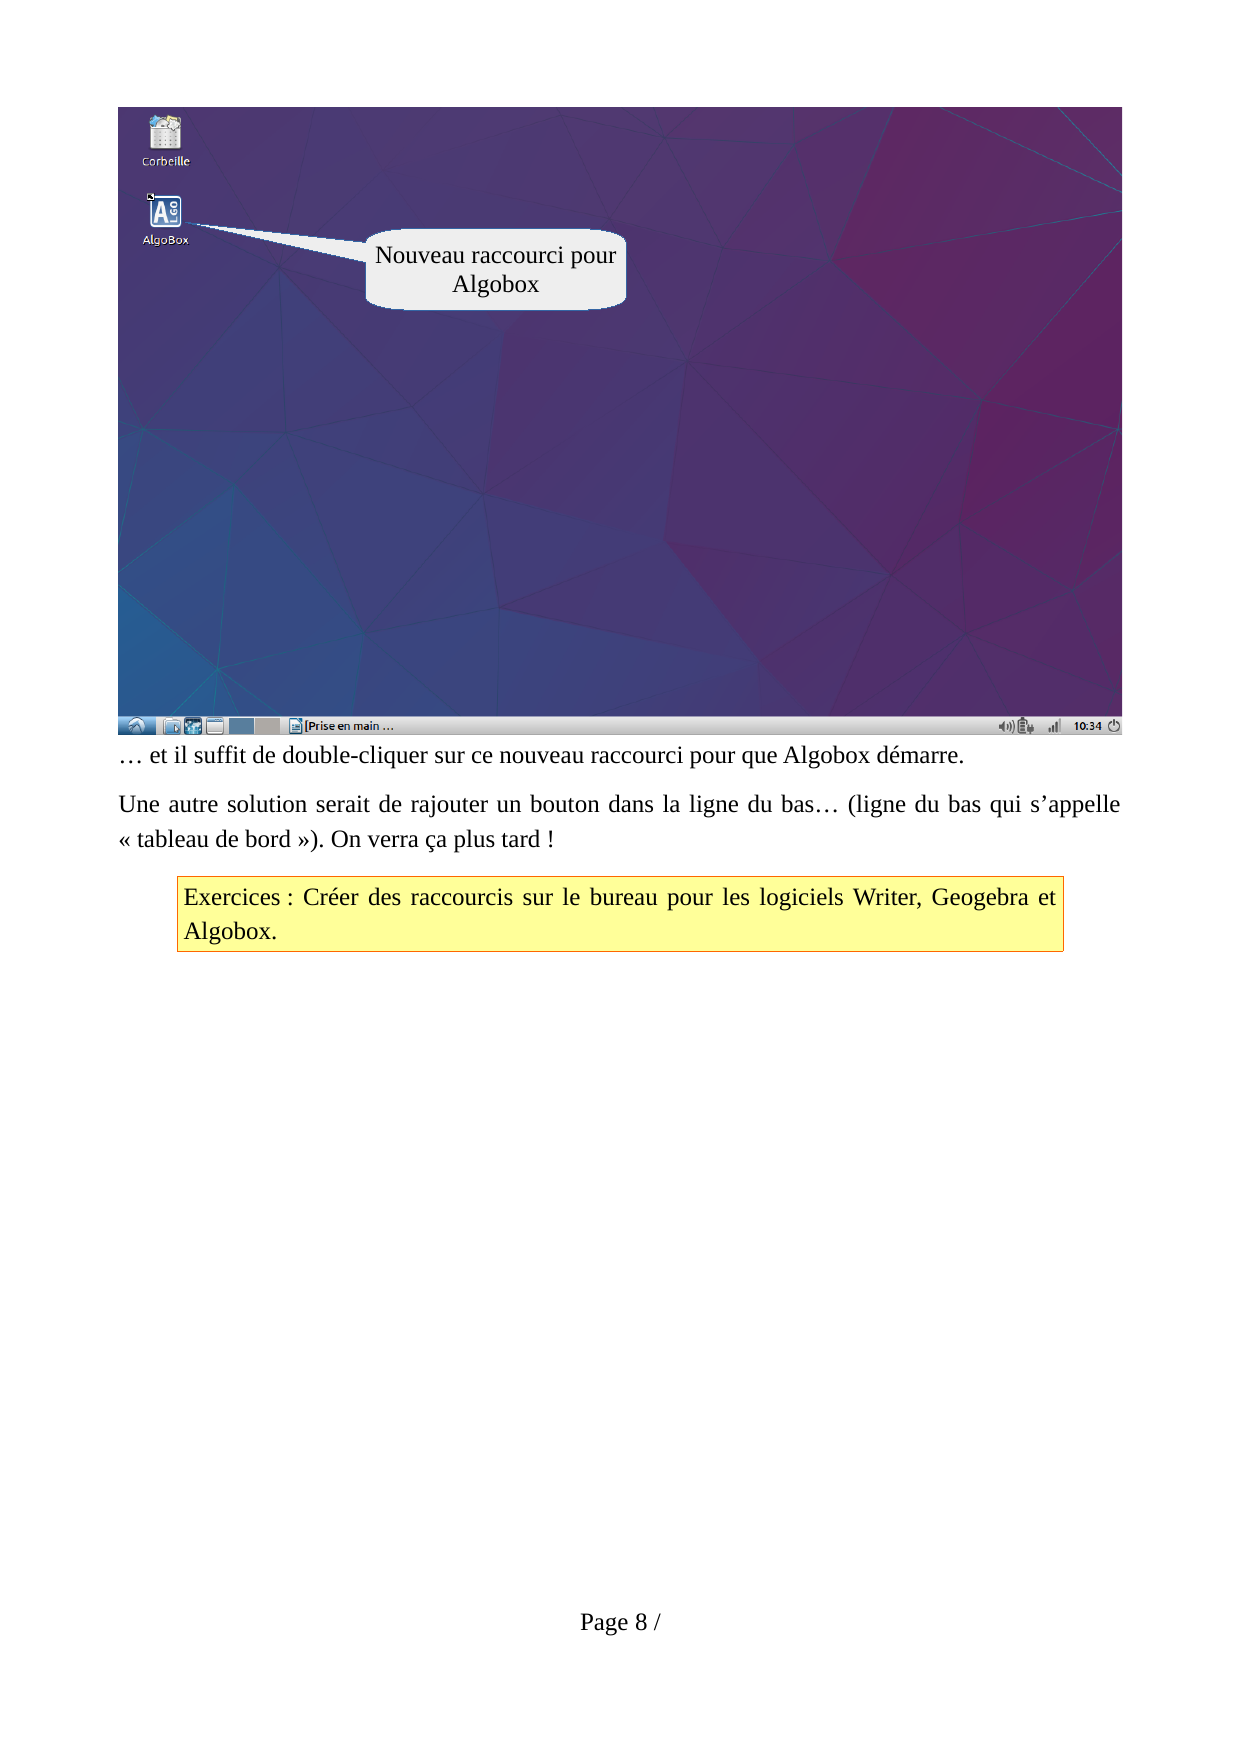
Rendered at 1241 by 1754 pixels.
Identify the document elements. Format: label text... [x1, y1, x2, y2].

picture [118, 107, 1123, 735]
text … et il suffit de double-cliquer sur ce nouveau raccourci pour que Algobox démarre. [118, 735, 1122, 769]
text Une autre solution serait de rajouter un bouton dans la ligne du bas… (ligne du bas qui s’appelle « tableau de bord »). On verra ça plus tard ! [118, 789, 1122, 853]
text Exercices : Créer des raccourcis sur le bureau pour les logiciels Writer, Geogebra et Algobox. [178, 877, 1063, 951]
